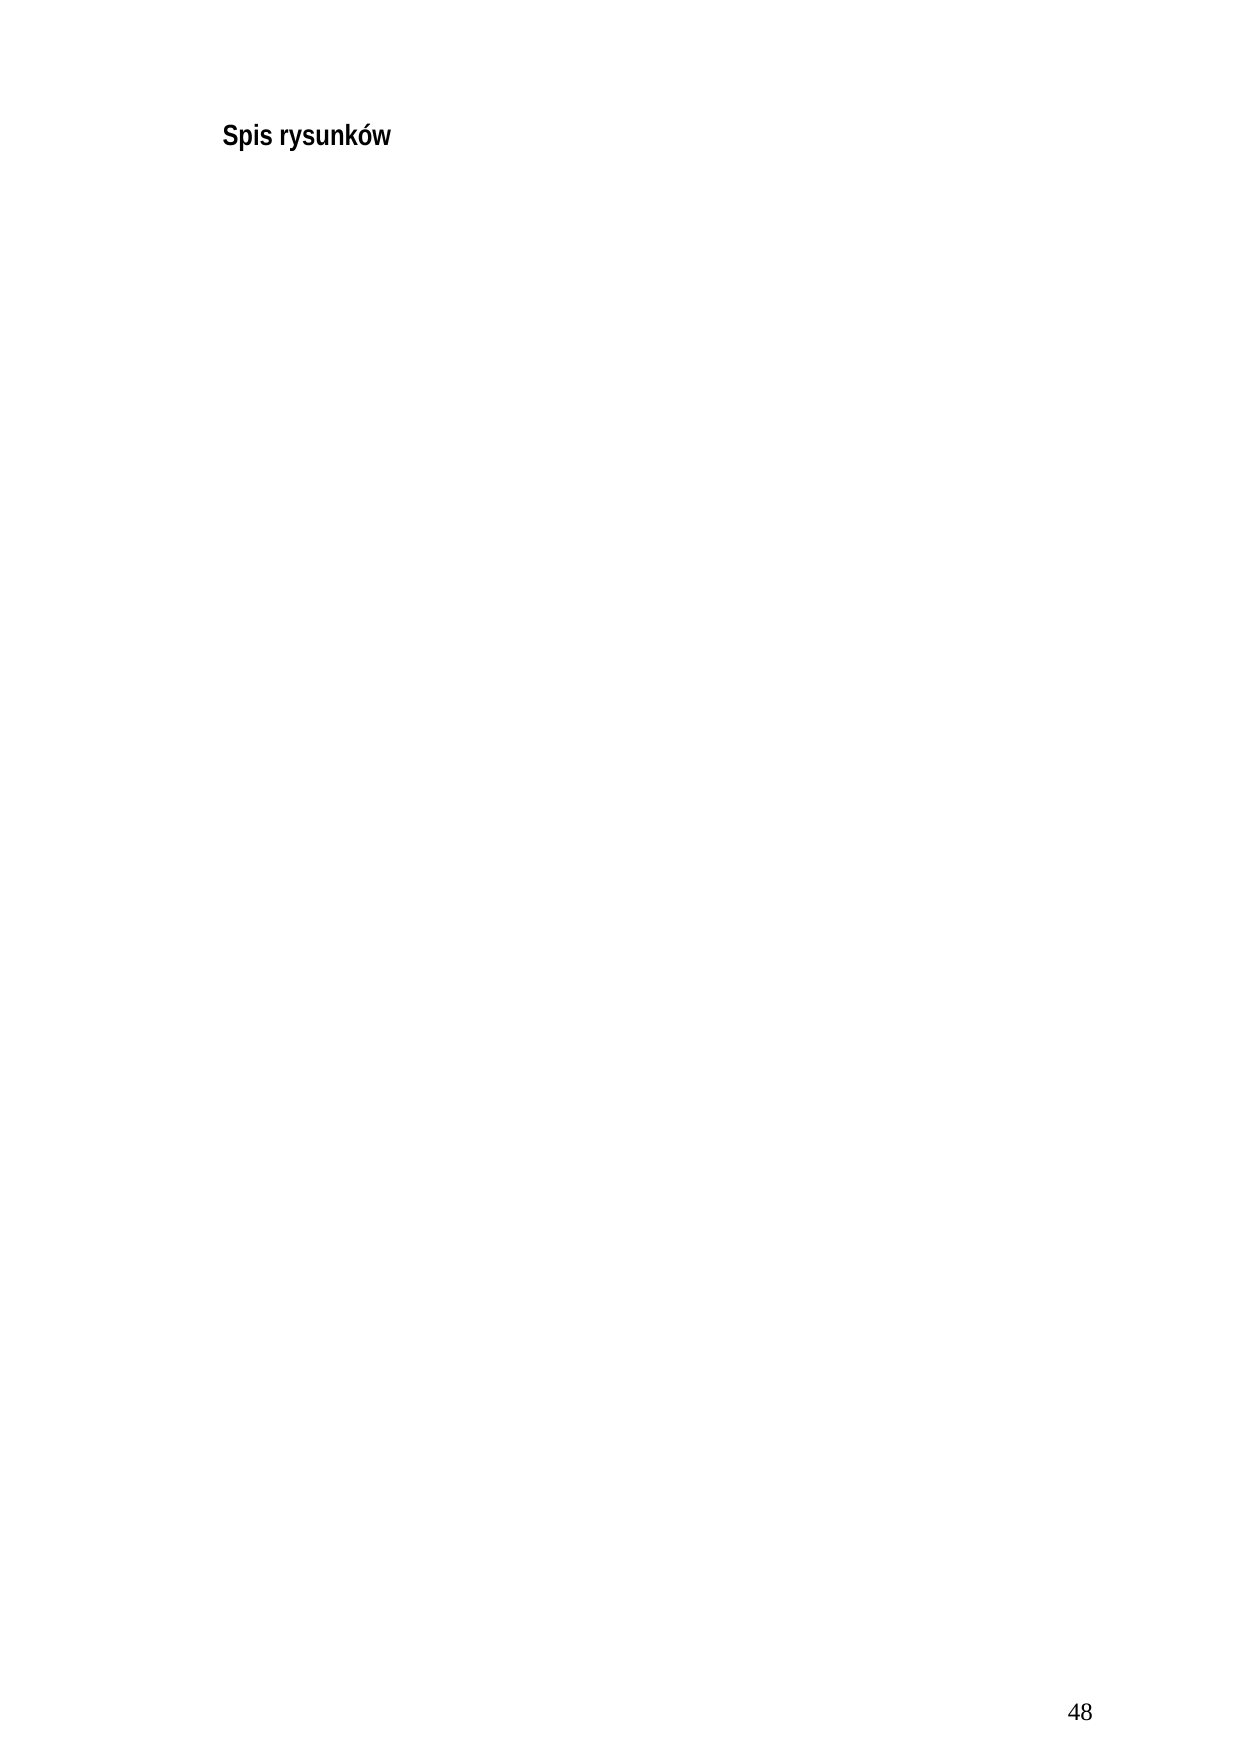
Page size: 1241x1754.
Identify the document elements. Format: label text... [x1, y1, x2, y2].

text Spis rysunków [222, 118, 1092, 152]
